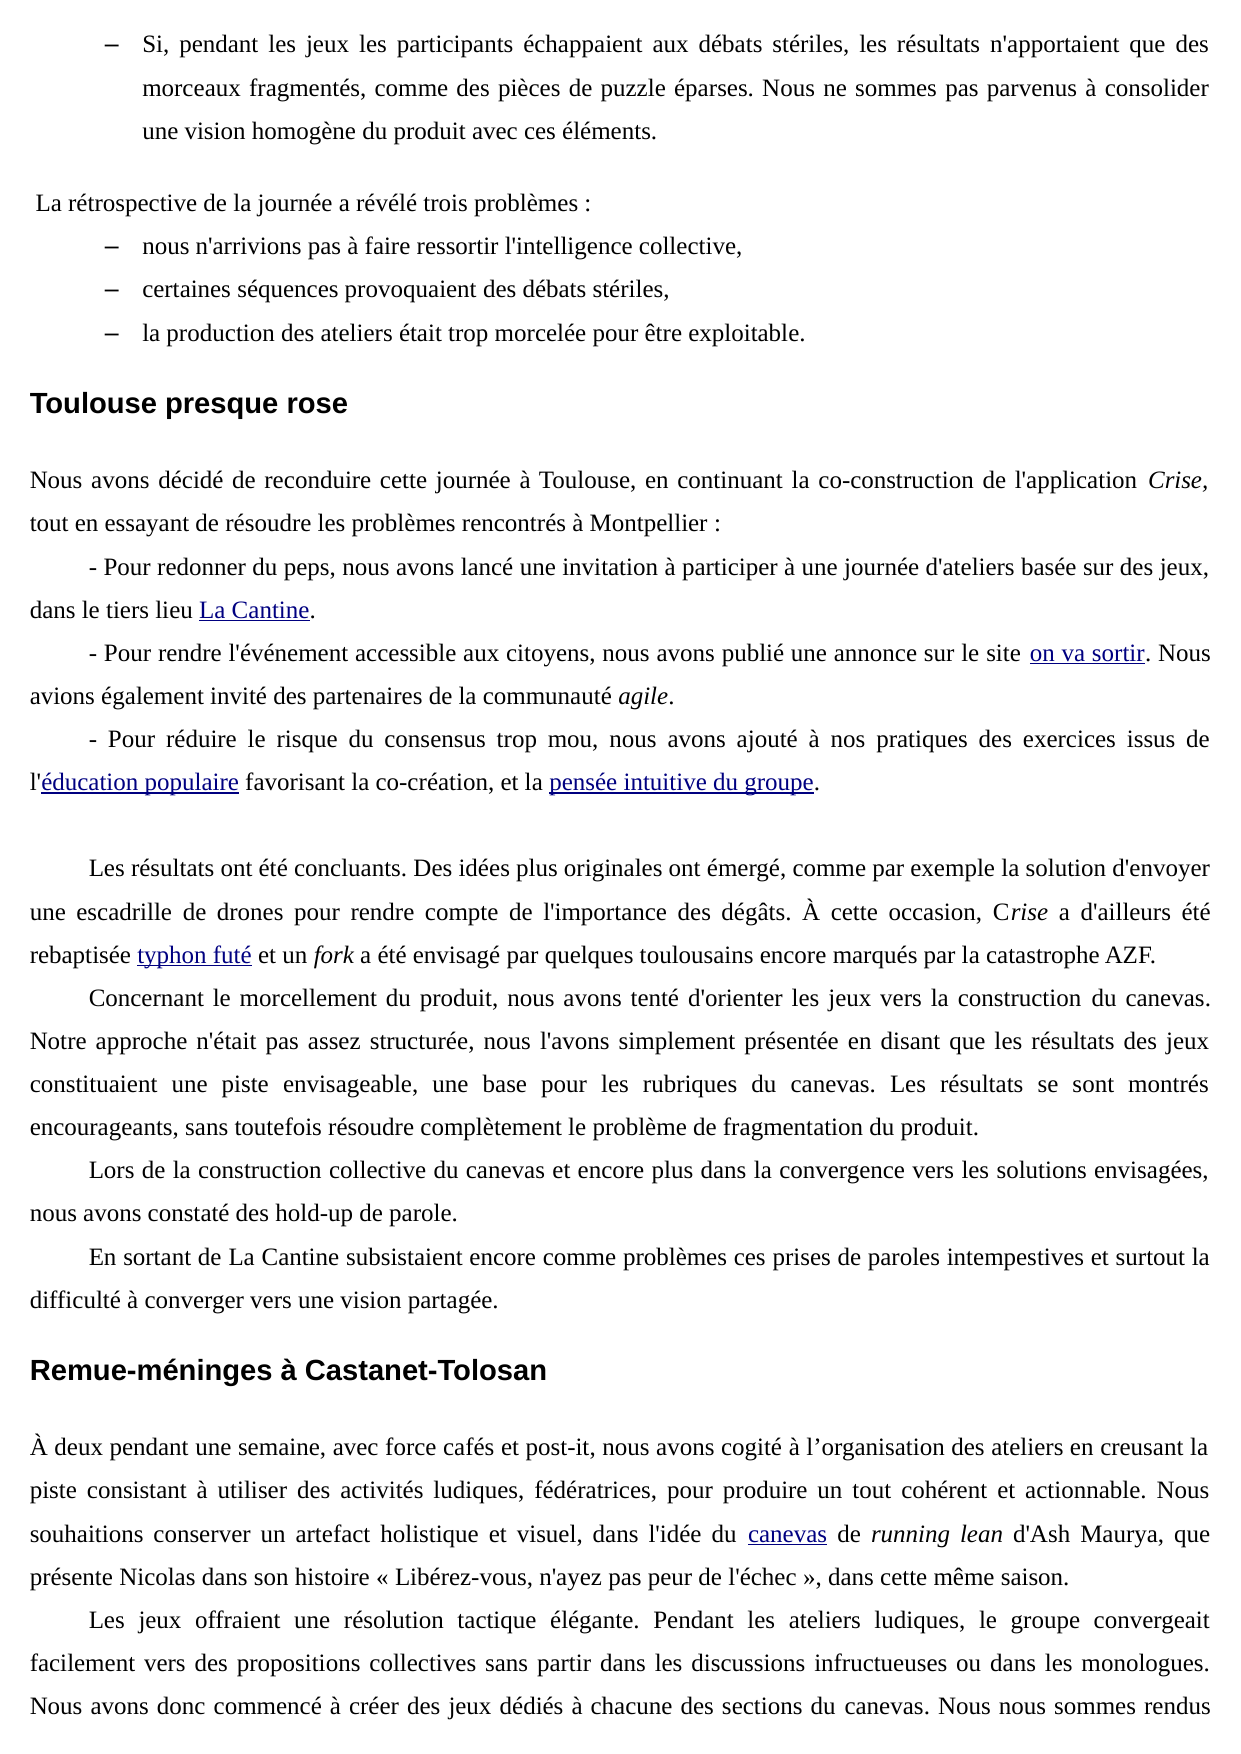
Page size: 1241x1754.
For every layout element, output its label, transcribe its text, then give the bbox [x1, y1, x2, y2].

list Si, pendant les jeux les participants échappaient aux débats stériles, les résultats n'apportaient que des morceaux fragmentés, comme des pièces de puzzle éparses. Nous ne sommes pas parvenus à consolider une vision homogène du produit avec ces éléments. [104, 29, 1211, 144]
list certaines séquences provoquaient des débats stériles, [104, 274, 1211, 303]
list nous n'arrivions pas à faire ressortir l'intelligence collective, [104, 231, 1211, 260]
text À deux pendant une semaine, avec force cafés et post-it, nous avons cogité à l’organisation des ateliers en creusant la piste consistant à utiliser des activités ludiques, fédératrices, pour produire un tout cohérent et actionnable. Nous souhaitions conserver un artefact holistique et visuel, dans l'idée du canevas de running lean d'Ash Maurya, que présente Nicolas dans son histoire « Libérez-vous, n'ayez pas peur de l'échec », dans cette même saison. [29, 1432, 1211, 1591]
subtitle Remue-méninges à Castanet-Tolosan [29, 1353, 1211, 1386]
list la production des ateliers était trop morcelée pour être exploitable. [104, 318, 1211, 346]
text Lors de la construction collective du canevas et encore plus dans la convergence vers les solutions envisagées, nous avons constaté des hold-up de parole. [29, 1155, 1211, 1227]
text - Pour réduire le risque du consensus trop mou, nous avons ajouté à nos pratiques des exercices issus de l'éducation populaire favorisant la co-création, et la pensée intuitive du groupe. [29, 724, 1211, 796]
text Les résultats ont été concluants. Des idées plus originales ont émergé, comme par exemple la solution d'envoyer une escadrille de drones pour rendre compte de l'importance des dégâts. À cette occasion, Crise a d'ailleurs été rebaptisée typhon futé et un fork a été envisagé par quelques toulousains encore marqués par la catastrophe AZF. [29, 853, 1211, 968]
text - Pour redonner du peps, nous avons lancé une invitation à participer à une journée d'ateliers basée sur des jeux, dans le tiers lieu La Cantine. [29, 552, 1211, 623]
list La rétrospective de la journée a révélé trois problèmes : [0, 188, 1211, 217]
text En sortant de La Cantine subsistaient encore comme problèmes ces prises de paroles intempestives et surtout la difficulté à converger vers une vision partagée. [29, 1242, 1211, 1313]
text Concernant le morcellement du produit, nous avons tenté d'orienter les jeux vers la construction du canevas. Notre approche n'était pas assez structurée, nous l'avons simplement présentée en disant que les résultats des jeux constituaient une piste envisageable, une base pour les rubriques du canevas. Les résultats se sont montrés encourageants, sans toutefois résoudre complètement le problème de fragmentation du produit. [29, 983, 1211, 1141]
subtitle Toulouse presque rose [29, 386, 1211, 419]
text - Pour rendre l'événement accessible aux citoyens, nous avons publié une annonce sur le site on va sortir. Nous avions également invité des partenaires de la communauté agile. [29, 638, 1211, 710]
text Les jeux offraient une résolution tactique élégante. Pendant les ateliers ludiques, le groupe convergeait facilement vers des propositions collectives sans partir dans les discussions infructueuses ou dans les monologues. Nous avons donc commencé à créer des jeux dédiés à chacune des sections du canevas. Nous nous sommes rendus [29, 1605, 1211, 1720]
text Nous avons décidé de reconduire cette journée à Toulouse, en continuant la co-construction de l'application Crise, tout en essayant de résoudre les problèmes rencontrés à Montpellier : [29, 465, 1211, 537]
